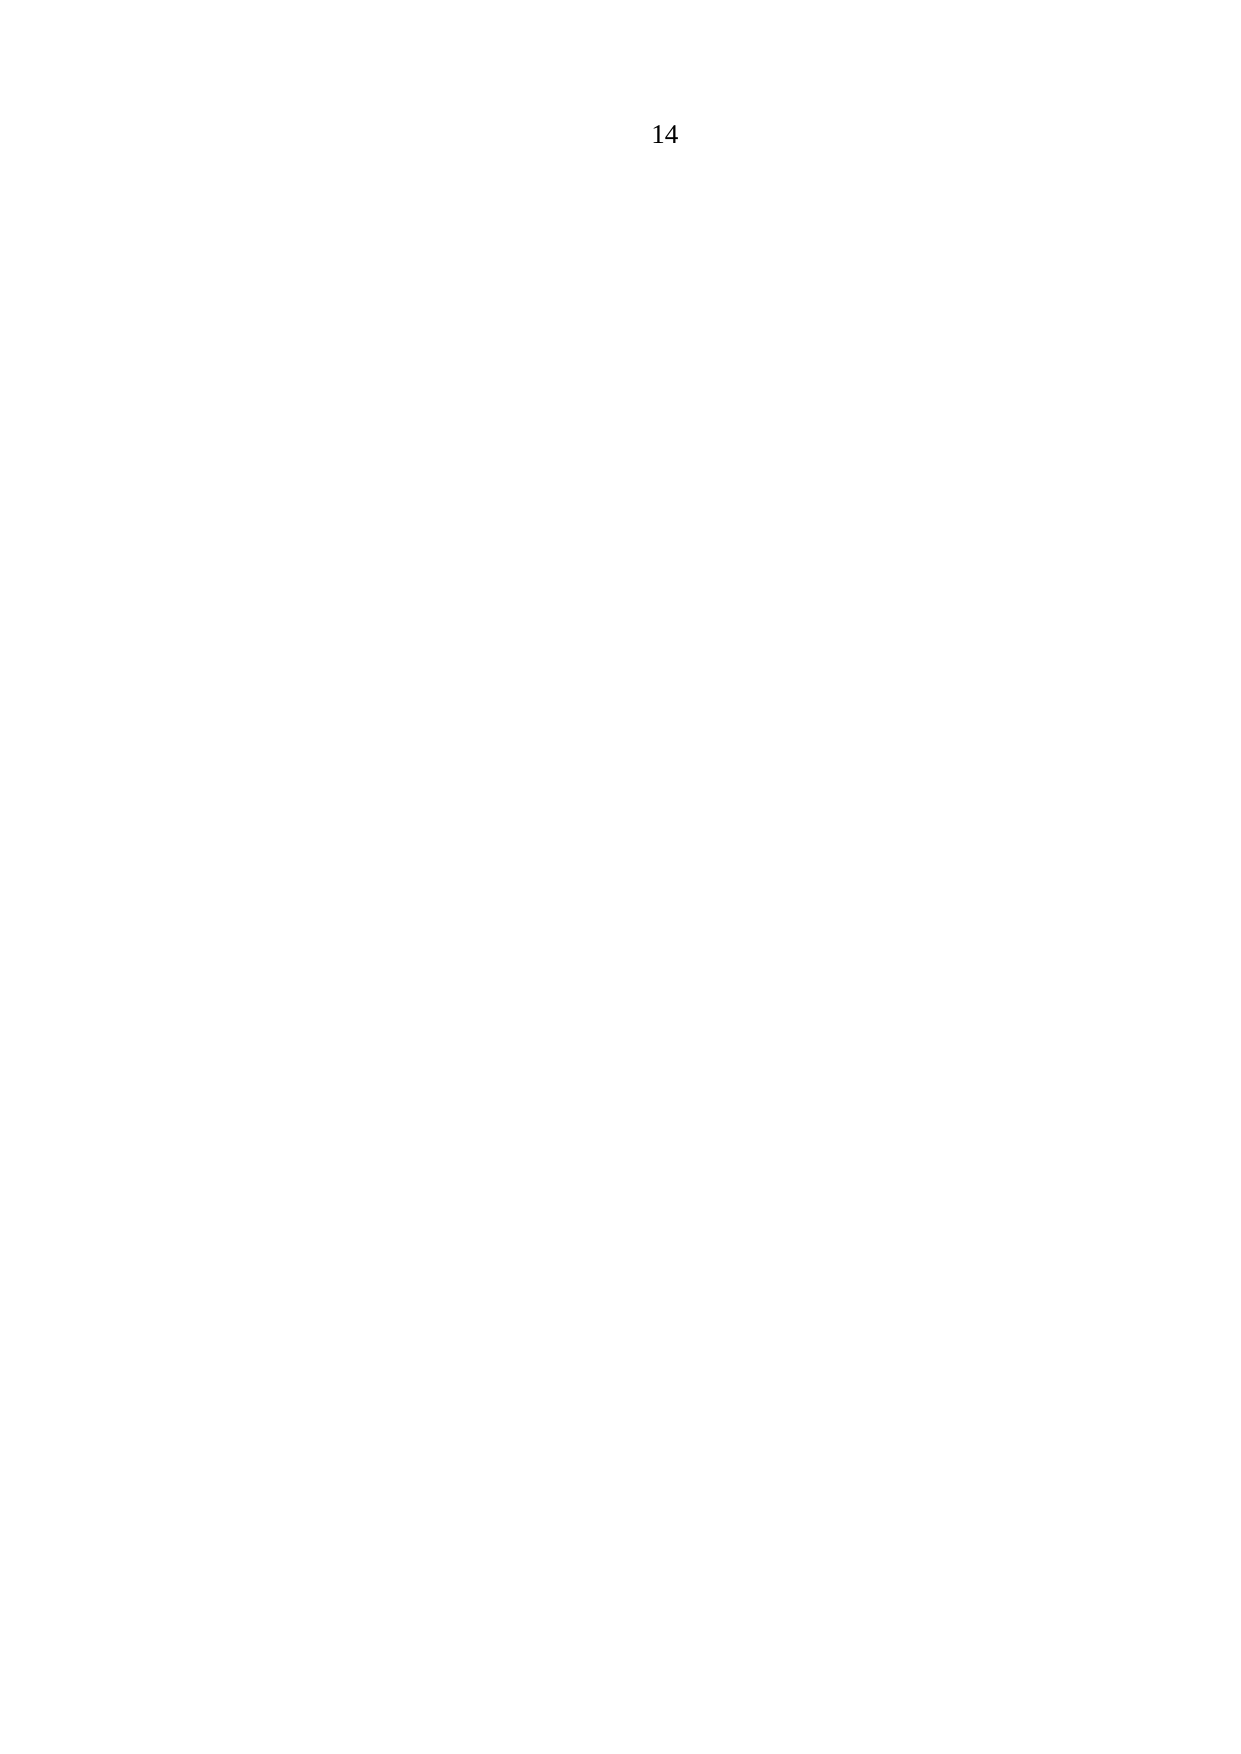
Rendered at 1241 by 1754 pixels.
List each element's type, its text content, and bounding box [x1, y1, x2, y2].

text 14 [295, 118, 1033, 149]
